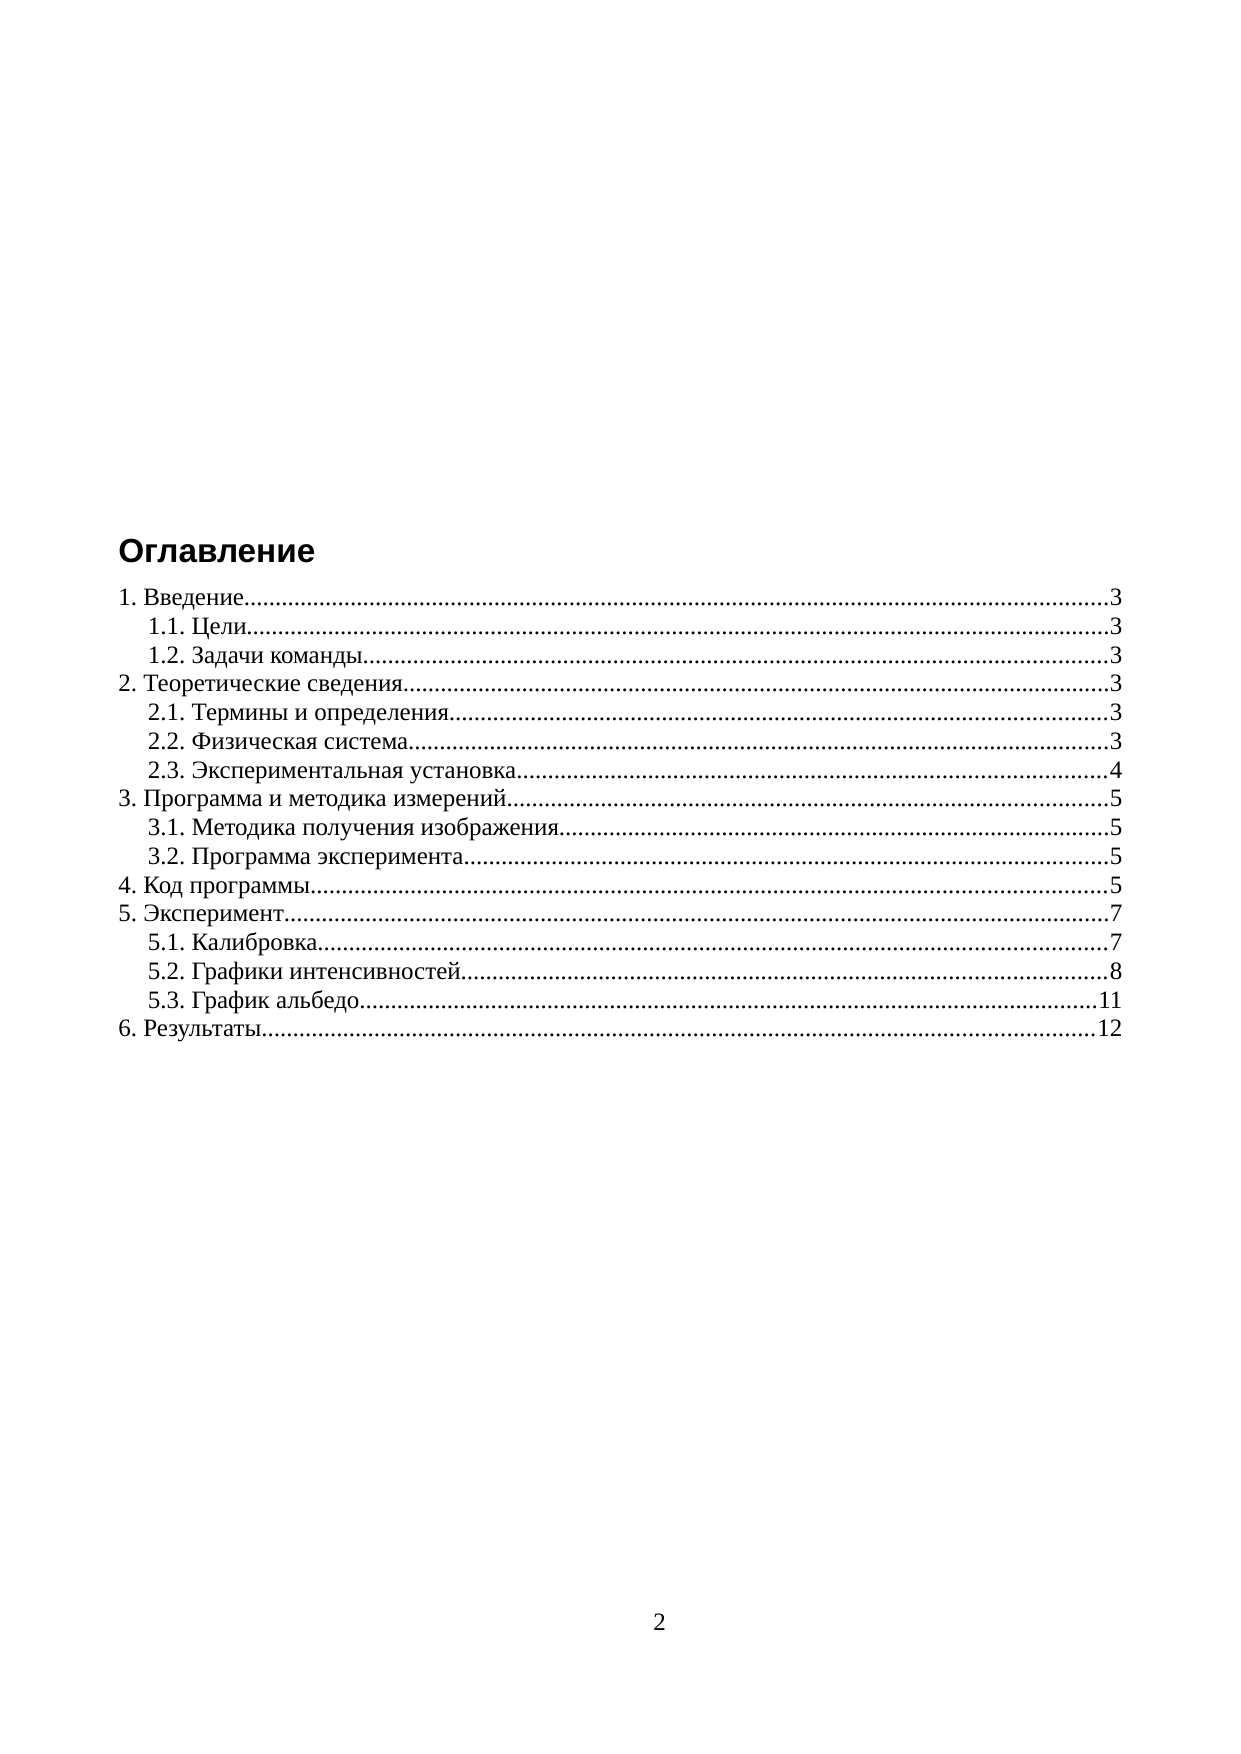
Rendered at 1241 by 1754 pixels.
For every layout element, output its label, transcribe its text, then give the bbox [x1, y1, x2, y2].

text 3.1. Методика получения изображения 5 [148, 812, 1122, 841]
text 2. Теоретические сведения 3 [118, 668, 1122, 697]
text 1.2. Задачи команды 3 [148, 640, 1122, 668]
text 5. Эксперимент 7 [118, 898, 1122, 927]
subtitle Оглавление [118, 531, 1122, 570]
text 3.2. Программа эксперимента 5 [148, 841, 1122, 870]
text 5.3. График альбедо 11 [148, 985, 1122, 1013]
text 5.1. Калибровка 7 [148, 927, 1122, 956]
text 2.3. Экспериментальная установка 4 [148, 755, 1122, 783]
text 1.1. Цели 3 [148, 611, 1122, 640]
text 3. Программа и методика измерений 5 [118, 783, 1122, 812]
text 2.1. Термины и определения 3 [148, 697, 1122, 726]
text 4. Код программы 5 [118, 870, 1122, 898]
text 1. Введение 3 [118, 582, 1122, 611]
text 6. Результаты 12 [118, 1013, 1122, 1042]
text 2.2. Физическая система 3 [148, 726, 1122, 755]
text 5.2. Графики интенсивностей 8 [148, 956, 1122, 985]
